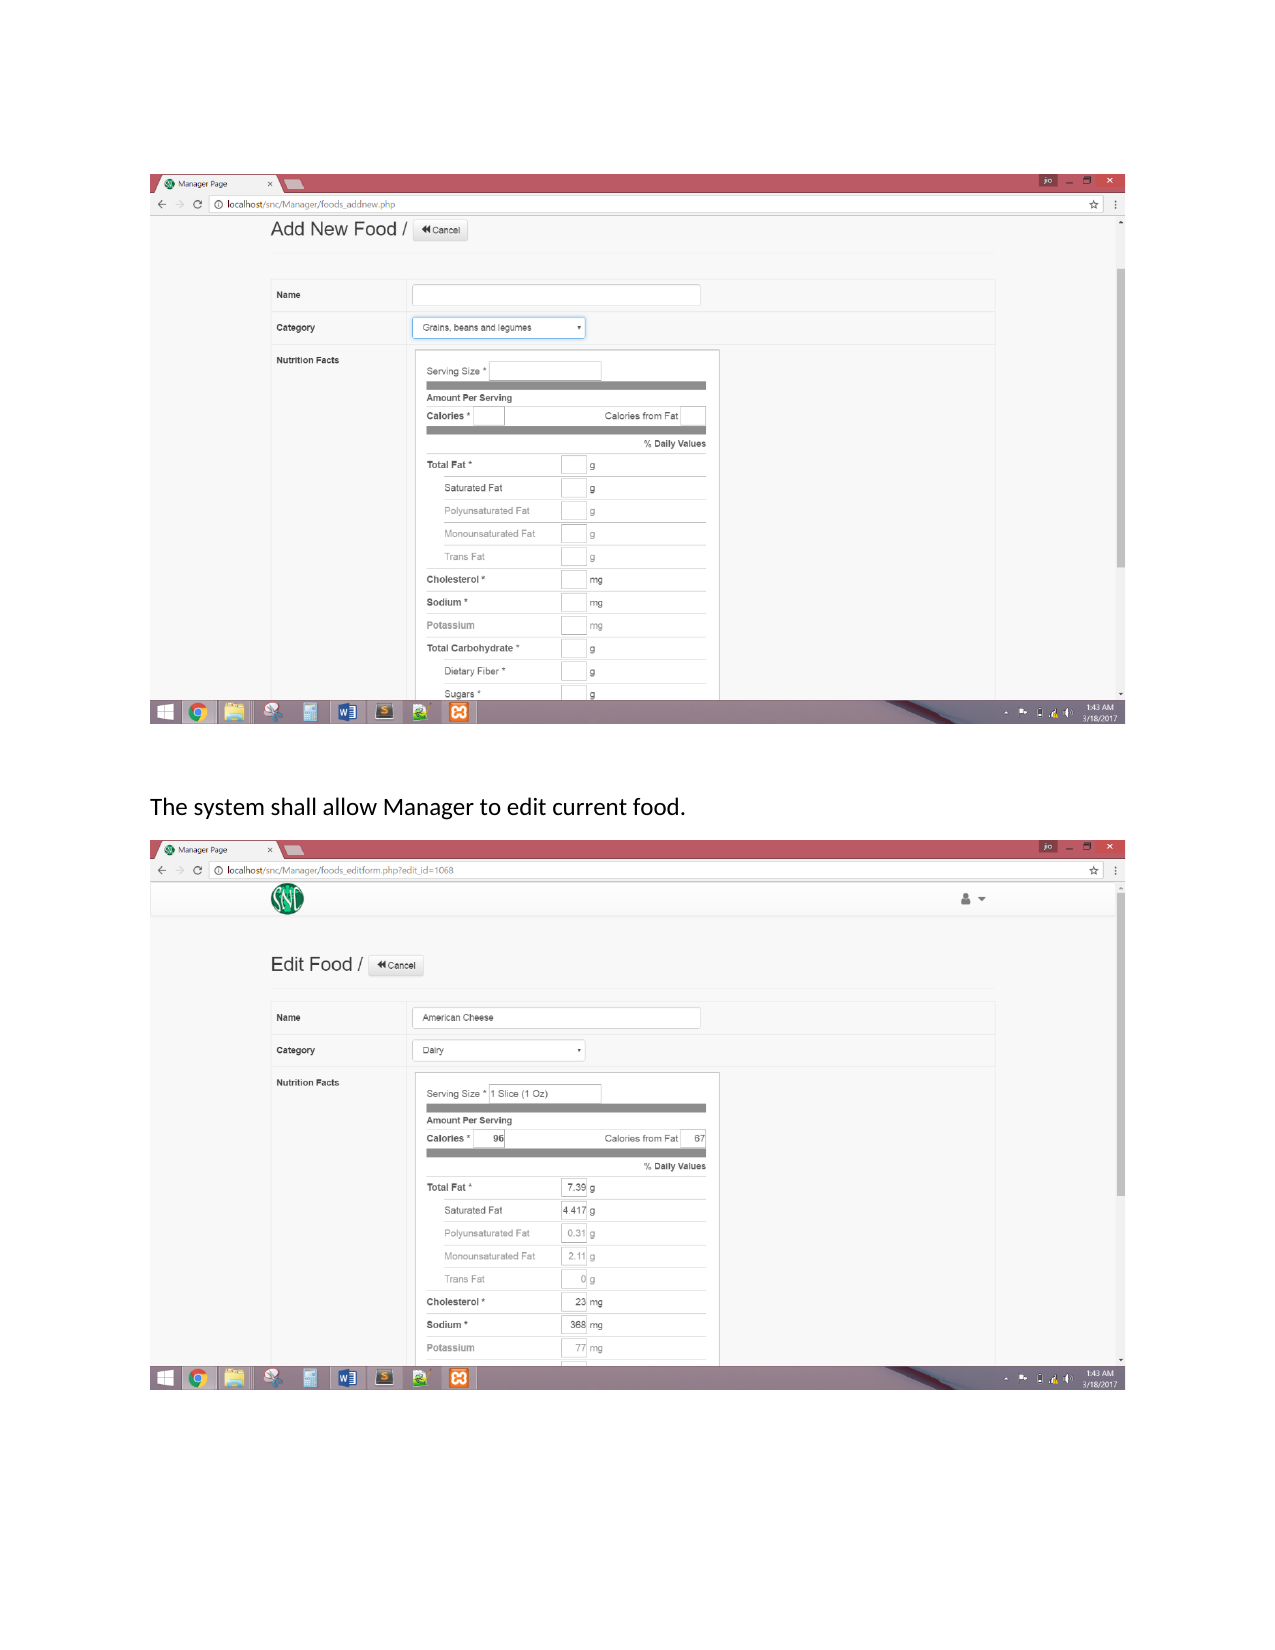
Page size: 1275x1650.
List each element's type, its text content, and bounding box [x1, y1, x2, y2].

text The system shall allow Manager to edit current food. [150, 791, 1125, 822]
